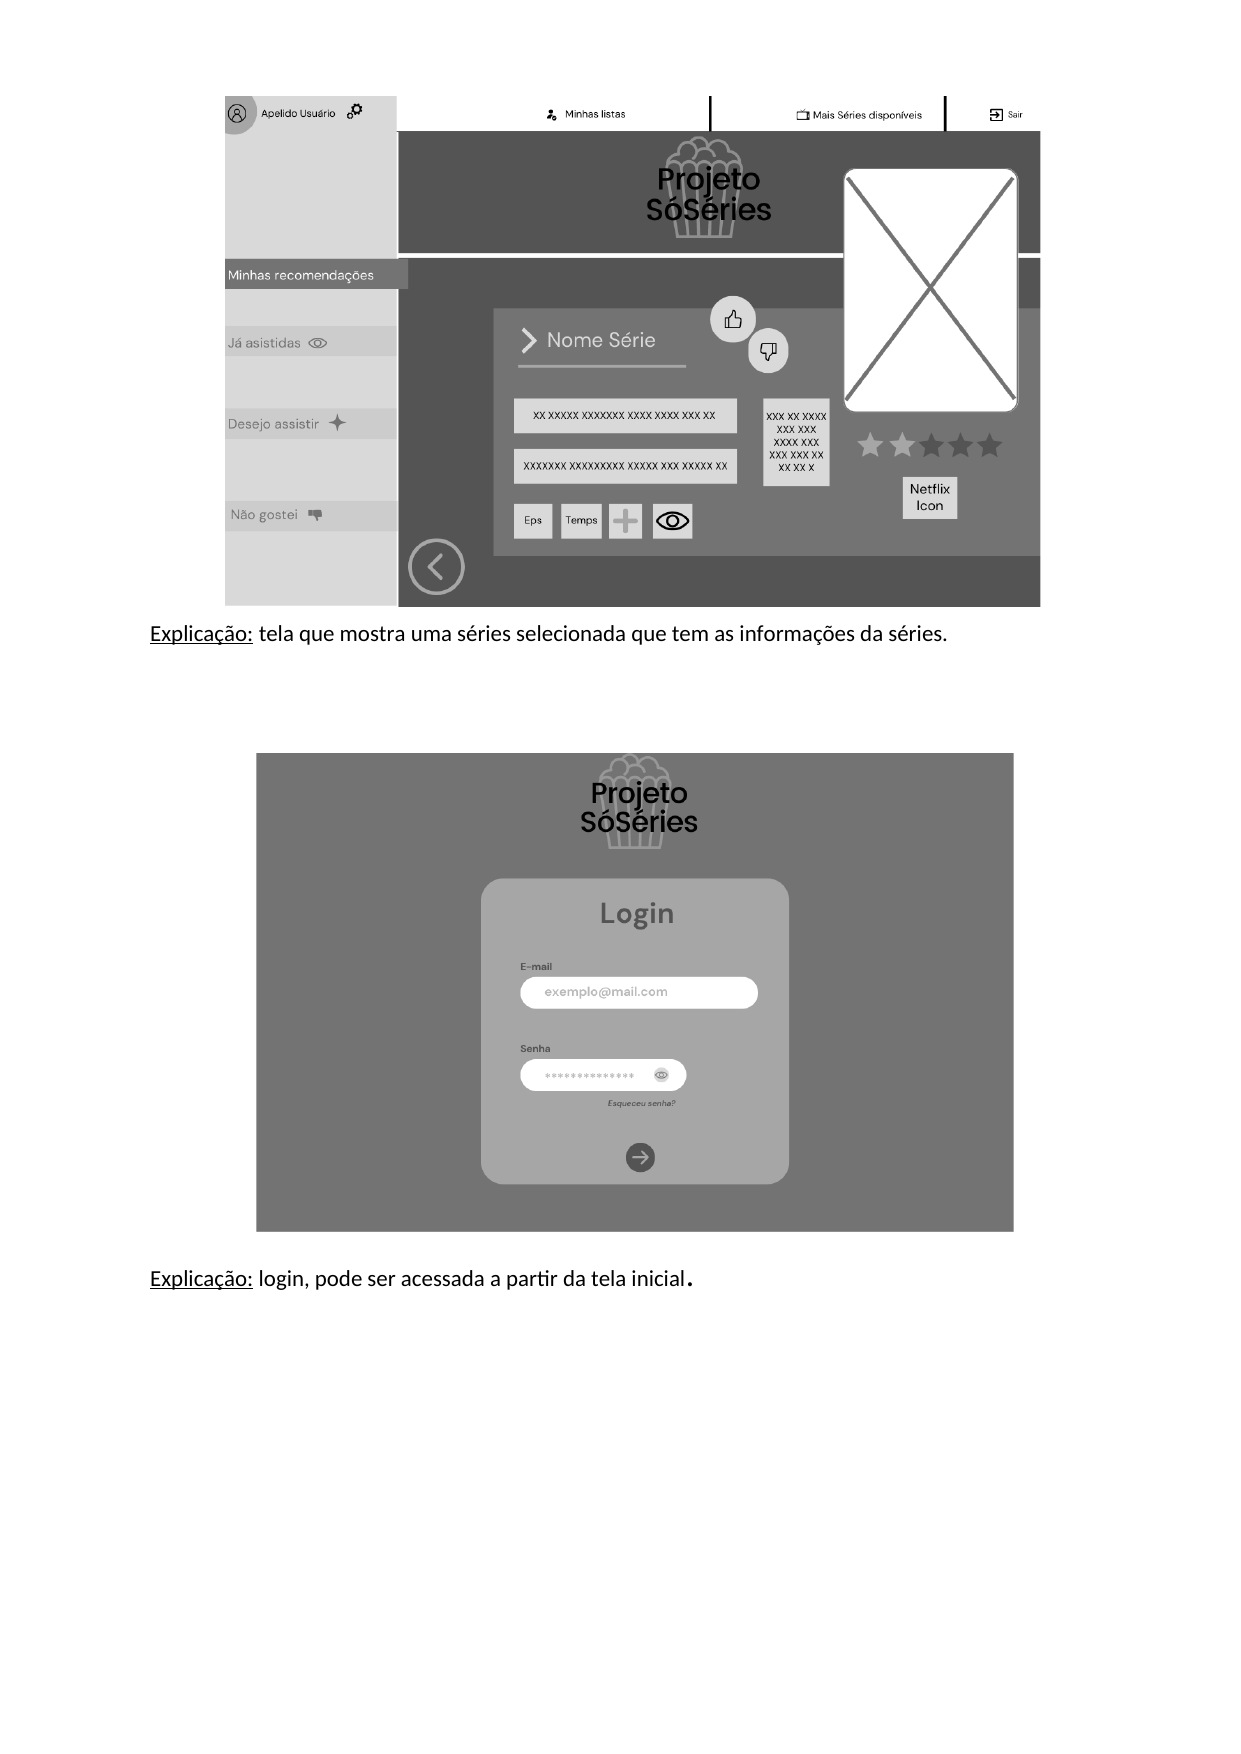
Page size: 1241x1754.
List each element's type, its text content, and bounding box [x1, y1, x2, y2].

picture [248, 753, 1014, 1232]
picture [225, 96, 1041, 607]
text Explicação: login, pode ser acessada a partir da tela inicial. [150, 1228, 1090, 1294]
text Explicação: tela que mostra uma séries selecionada que tem as informações da séries. [150, 619, 1090, 647]
